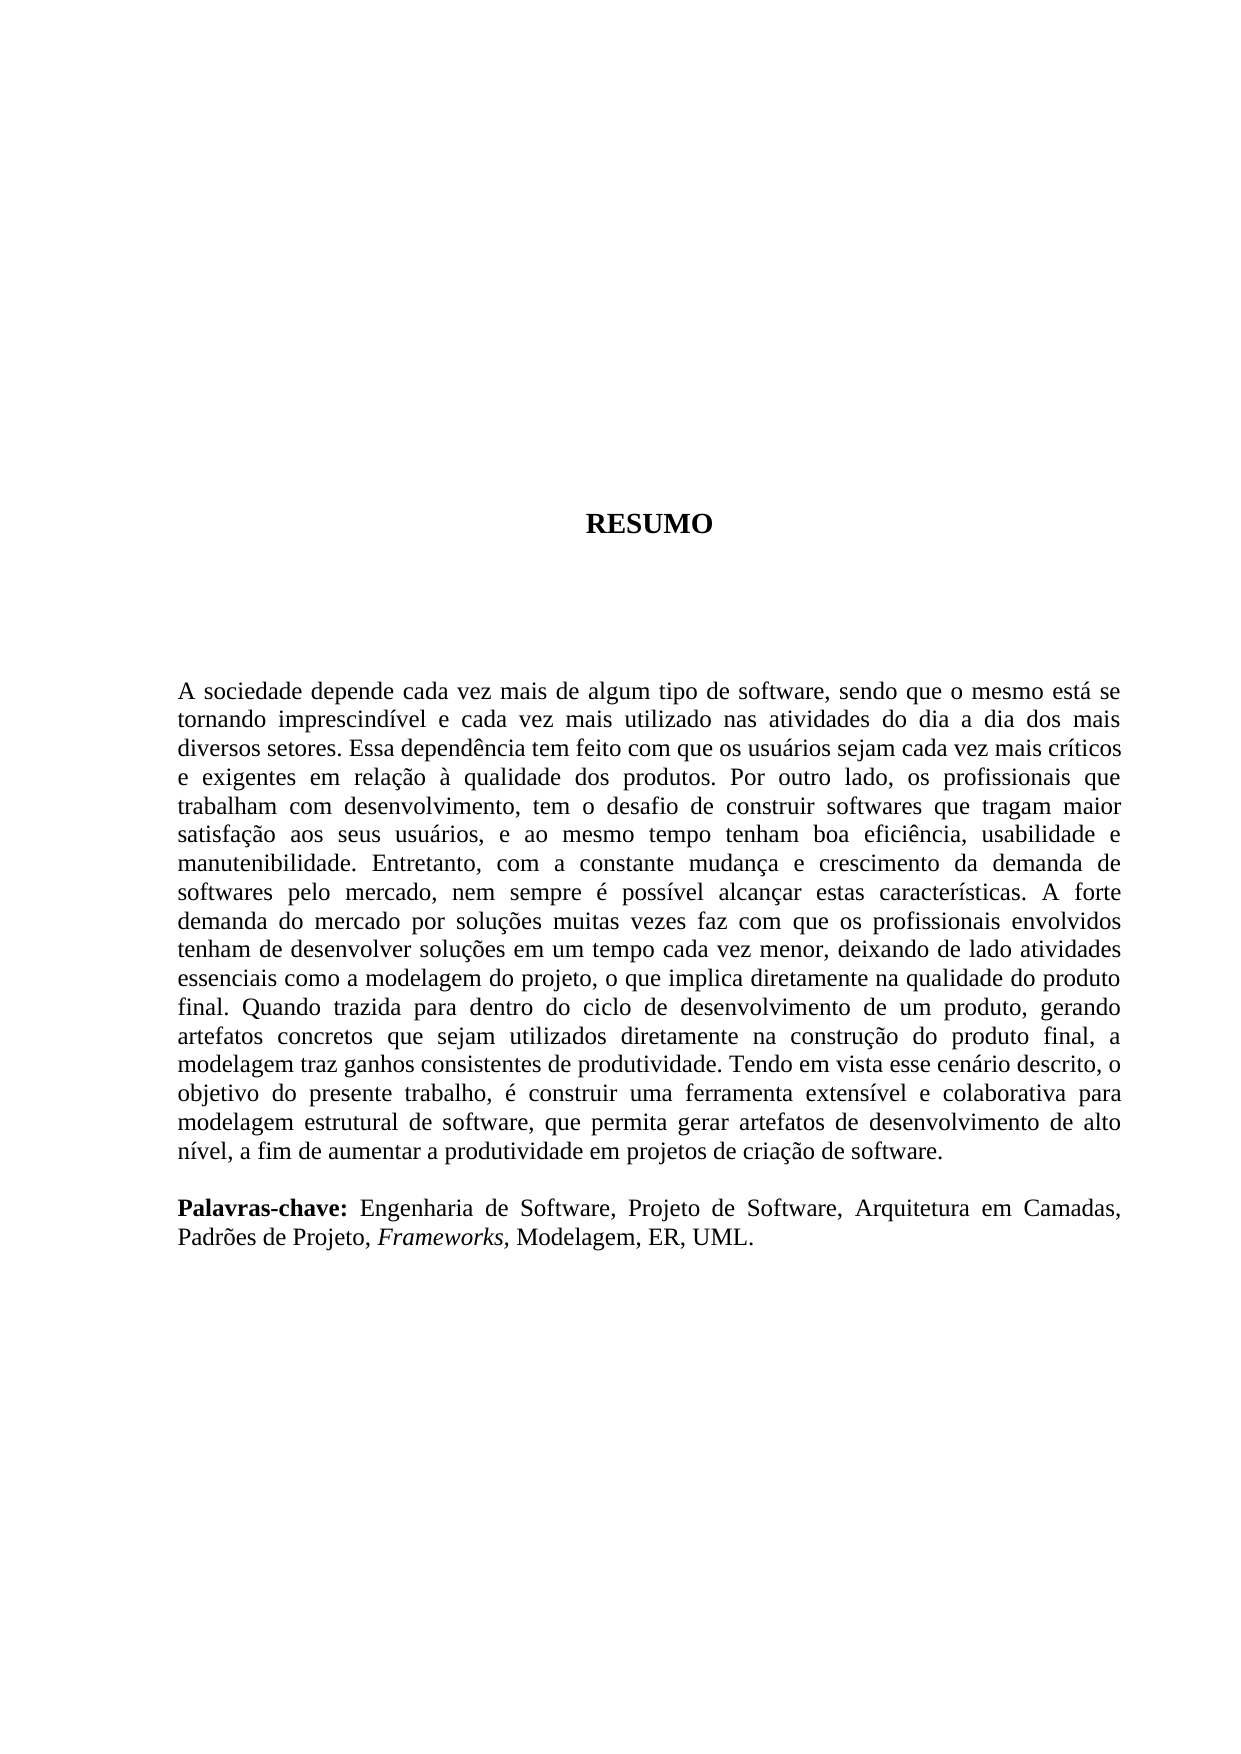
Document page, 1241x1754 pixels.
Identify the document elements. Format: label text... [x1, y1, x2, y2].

text Palavras-chave: Engenharia de Software, Projeto de Software, Arquitetura em Camadas, Padrões de Projeto, Frameworks, Modelagem, ER, UML. [177, 1193, 1122, 1251]
text RESUMO [177, 506, 1122, 540]
text A sociedade depende cada vez mais de algum tipo de software, sendo que o mesmo está se tornando imprescindível e cada vez mais utilizado nas atividades do dia a dia dos mais diversos setores. Essa dependência tem feito com que os usuários sejam cada vez mais críticos e exigentes em relação à qualidade dos produtos. Por outro lado, os profissionais que trabalham com desenvolvimento, tem o desafio de construir softwares que tragam maior satisfação aos seus usuários, e ao mesmo tempo tenham boa eficiência, usabilidade e manutenibilidade. Entretanto, com a constante mudança e crescimento da demanda de softwares pelo mercado, nem sempre é possível alcançar estas características. A forte demanda do mercado por soluções muitas vezes faz com que os profissionais envolvidos tenham de desenvolver soluções em um tempo cada vez menor, deixando de lado atividades essenciais como a modelagem do projeto, o que implica diretamente na qualidade do produto final. Quando trazida para dentro do ciclo de desenvolvimento de um produto, gerando artefatos concretos que sejam utilizados diretamente na construção do produto final, a modelagem traz ganhos consistentes de produtividade. Tendo em vista esse cenário descrito, o objetivo do presente trabalho, é construir uma ferramenta extensível e colaborativa para modelagem estrutural de software, que permita gerar artefatos de desenvolvimento de alto nível, a fim de aumentar a produtividade em projetos de criação de software. [177, 676, 1122, 1164]
